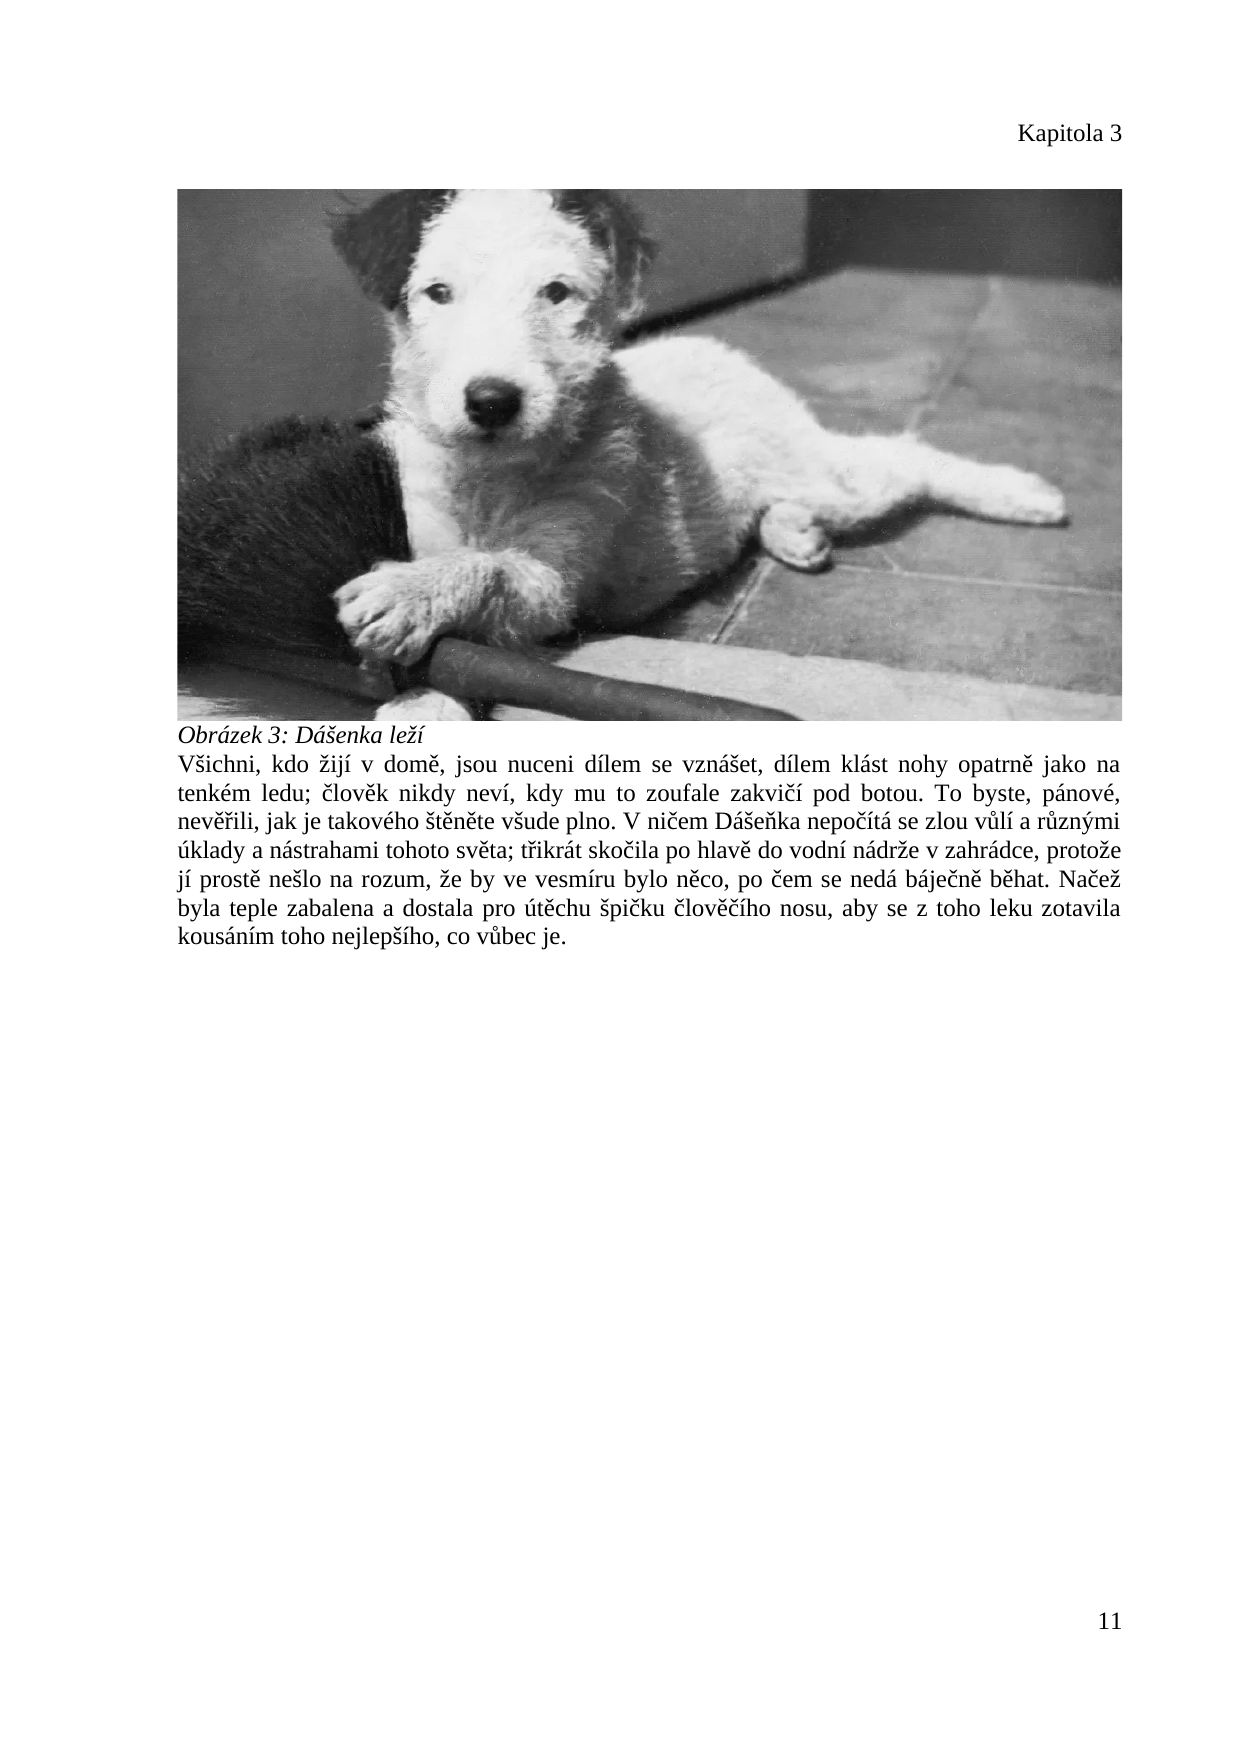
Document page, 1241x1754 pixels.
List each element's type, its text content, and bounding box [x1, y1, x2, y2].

text Všichni, kdo žijí v domě, jsou nuceni dílem se vznášet, dílem klást nohy opatrně jako na tenkém ledu; člověk nikdy neví, kdy mu to zoufale zakvičí pod botou. To byste, pánové, nevěřili, jak je takového štěněte všude plno. V ničem Dášeňka nepočítá se zlou vůlí a různými úklady a nástrahami tohoto světa; třikrát skočila po hlavě do vodní nádrže v zahrádce, protože jí prostě nešlo na rozum, že by ve vesmíru bylo něco, po čem se nedá báječně běhat. Načež byla teple zabalena a dostala pro útěchu špičku člověčího nosu, aby se z toho leku zotavila kousáním toho nejlepšího, co vůbec je. [177, 749, 1122, 950]
picture [177, 189, 1123, 721]
text Obrázek 3: Dášenka leží [177, 721, 1122, 749]
